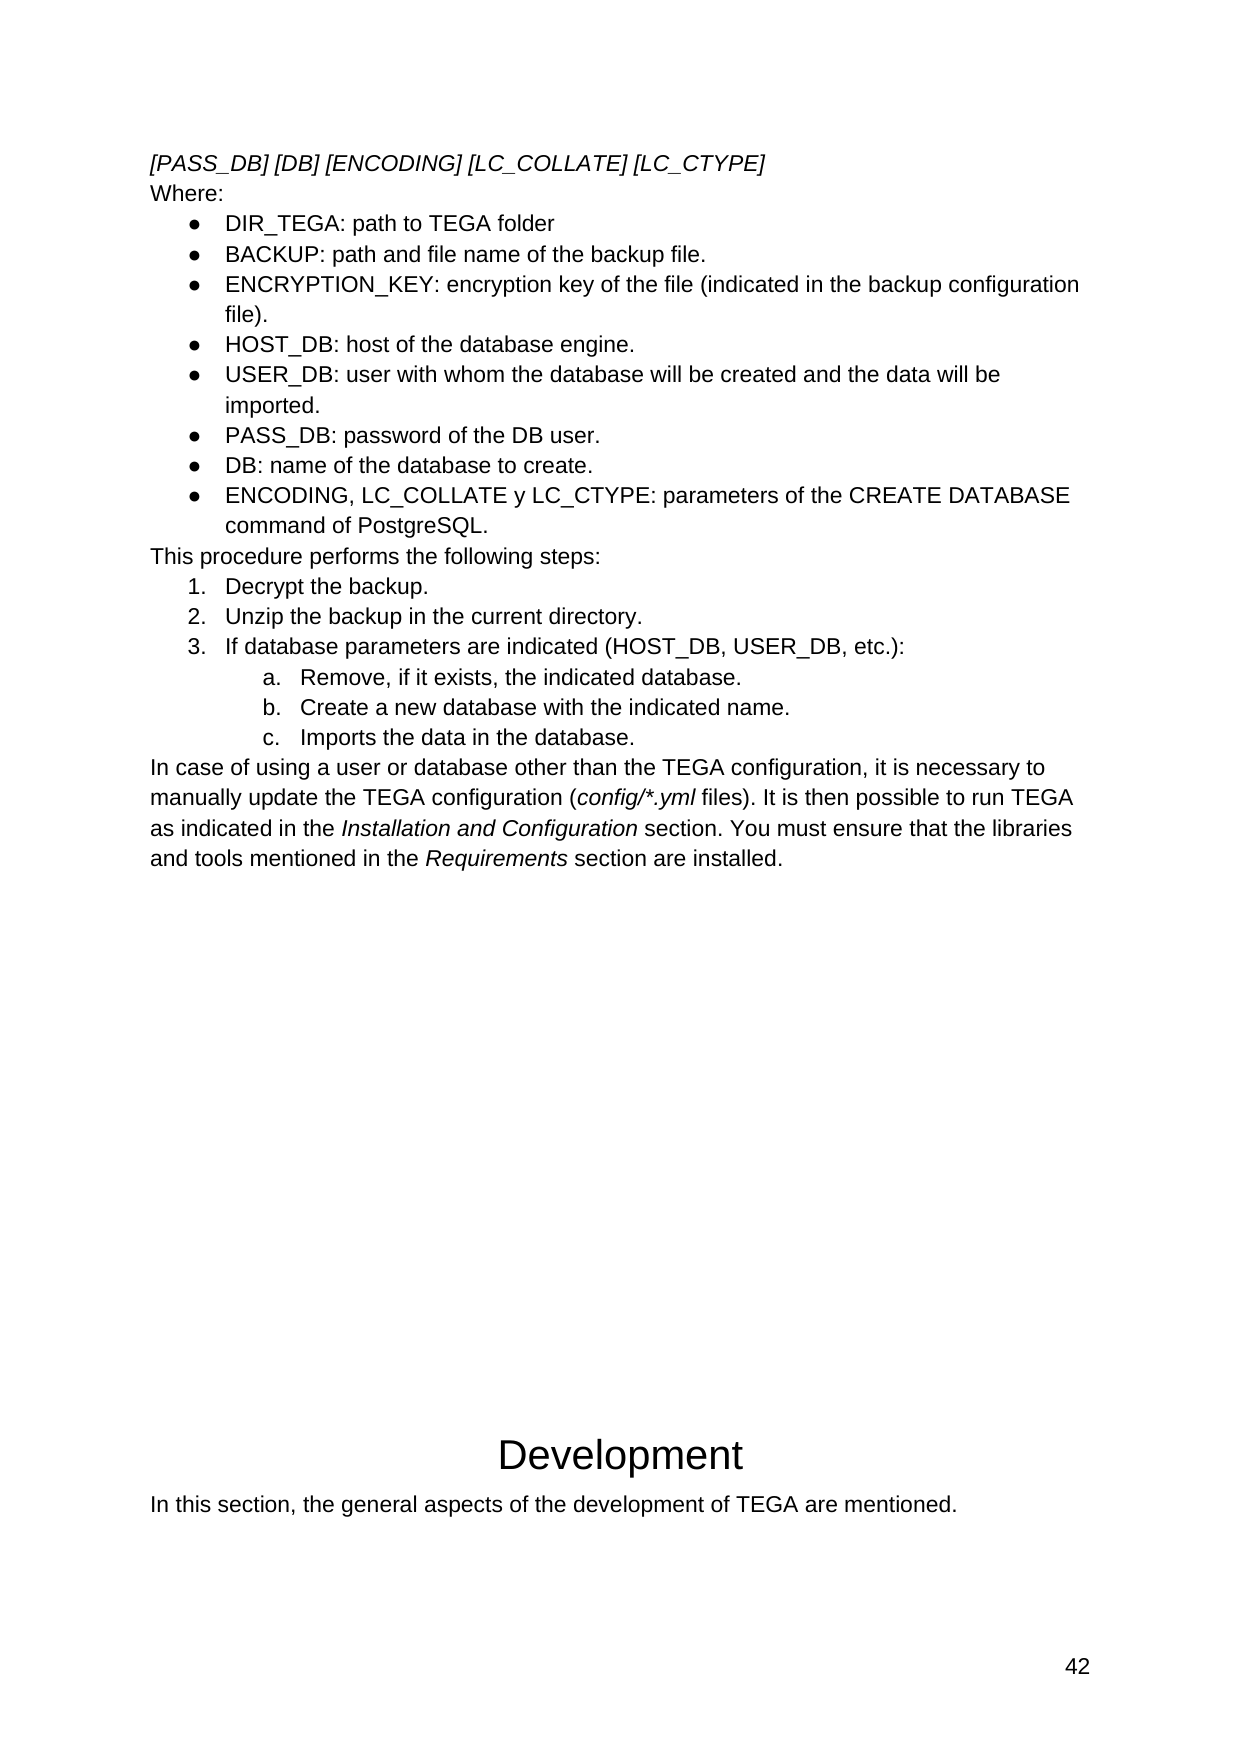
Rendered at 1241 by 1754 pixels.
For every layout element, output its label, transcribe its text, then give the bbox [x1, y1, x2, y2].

list Imports the data in the database. [262, 724, 1090, 750]
text Where: [150, 180, 1090, 207]
list Remove, if it exists, the indicated database. [262, 663, 1090, 690]
list Unzip the backup in the current directory. [187, 603, 1090, 629]
list ENCRYPTION_KEY: encryption key of the file (indicated in the backup configuration file). [187, 271, 1090, 327]
list ENCODING, LC_COLLATE y LC_CTYPE: parameters of the CREATE DATABASE command of PostgreSQL. [187, 482, 1090, 539]
list If database parameters are indicated (HOST_DB, USER_DB, etc.): [187, 633, 1090, 660]
text In this section, the general aspects of the development of TEGA are mentioned. [150, 1491, 1090, 1517]
text This procedure performs the following steps: [150, 543, 1090, 569]
list USER_DB: user with whom the database will be created and the data will be imported. [187, 361, 1090, 418]
subtitle Development [150, 1430, 1090, 1478]
list HOST_DB: host of the database engine. [187, 331, 1090, 358]
list Create a new database with the indicated name. [262, 694, 1090, 720]
list Decrypt the backup. [187, 573, 1090, 599]
list PASS_DB: password of the DB user. [187, 422, 1090, 448]
text In case of using a user or database other than the TEGA configuration, it is necessary to manually update the TEGA configuration (config/*.yml files). It is then possible to run TEGA as indicated in the Installation and Configuration section. You must ensure that the libraries and tools mentioned in the Requirements section are installed. [150, 754, 1090, 871]
list BACKUP: path and file name of the backup file. [187, 241, 1090, 267]
list DIR_TEGA: path to TEGA folder [187, 210, 1090, 237]
list DB: name of the database to create. [187, 452, 1090, 478]
text [PASS_DB] [DB] [ENCODING] [LC_COLLATE] [LC_CTYPE] [150, 150, 1090, 176]
